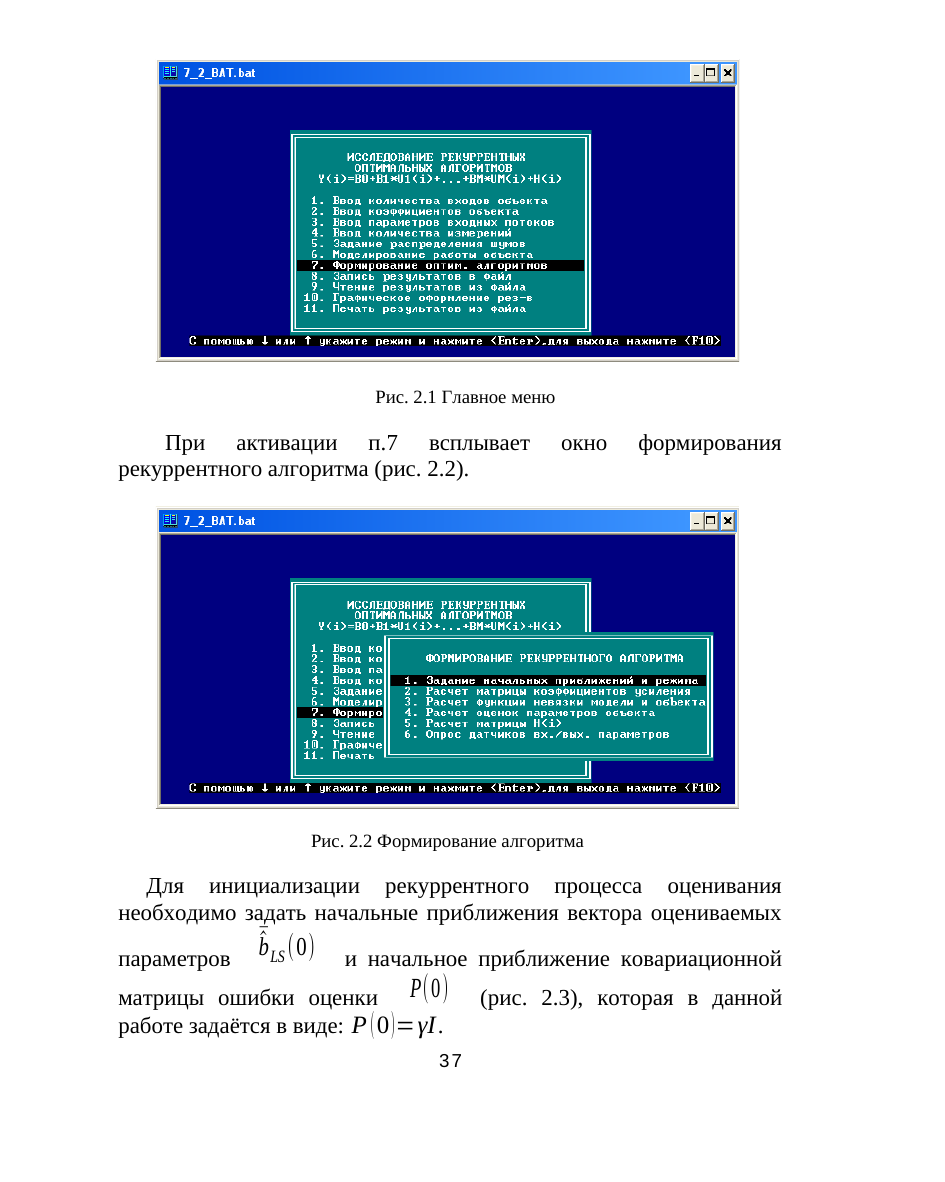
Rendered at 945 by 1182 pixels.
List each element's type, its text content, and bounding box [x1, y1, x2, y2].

text Рис. 2.1 Главное меню [71, 386, 783, 408]
text Для инициализации рекуррентного процесса оценивания необходимо задать начальные приближения вектора оцениваемых параметров и начальное приближение ковариационной матрицы ошибки оценки (рис. 2.3), которая в данной работе задаётся в виде: . [118, 872, 783, 1041]
text Рис. 2.2 Формирование алгоритма [112, 830, 783, 851]
picture [155, 59, 740, 362]
picture [155, 506, 739, 809]
text При активации п.7 всплывает окно формирования рекуррентного алгоритма (рис. 2.2). [118, 429, 783, 481]
